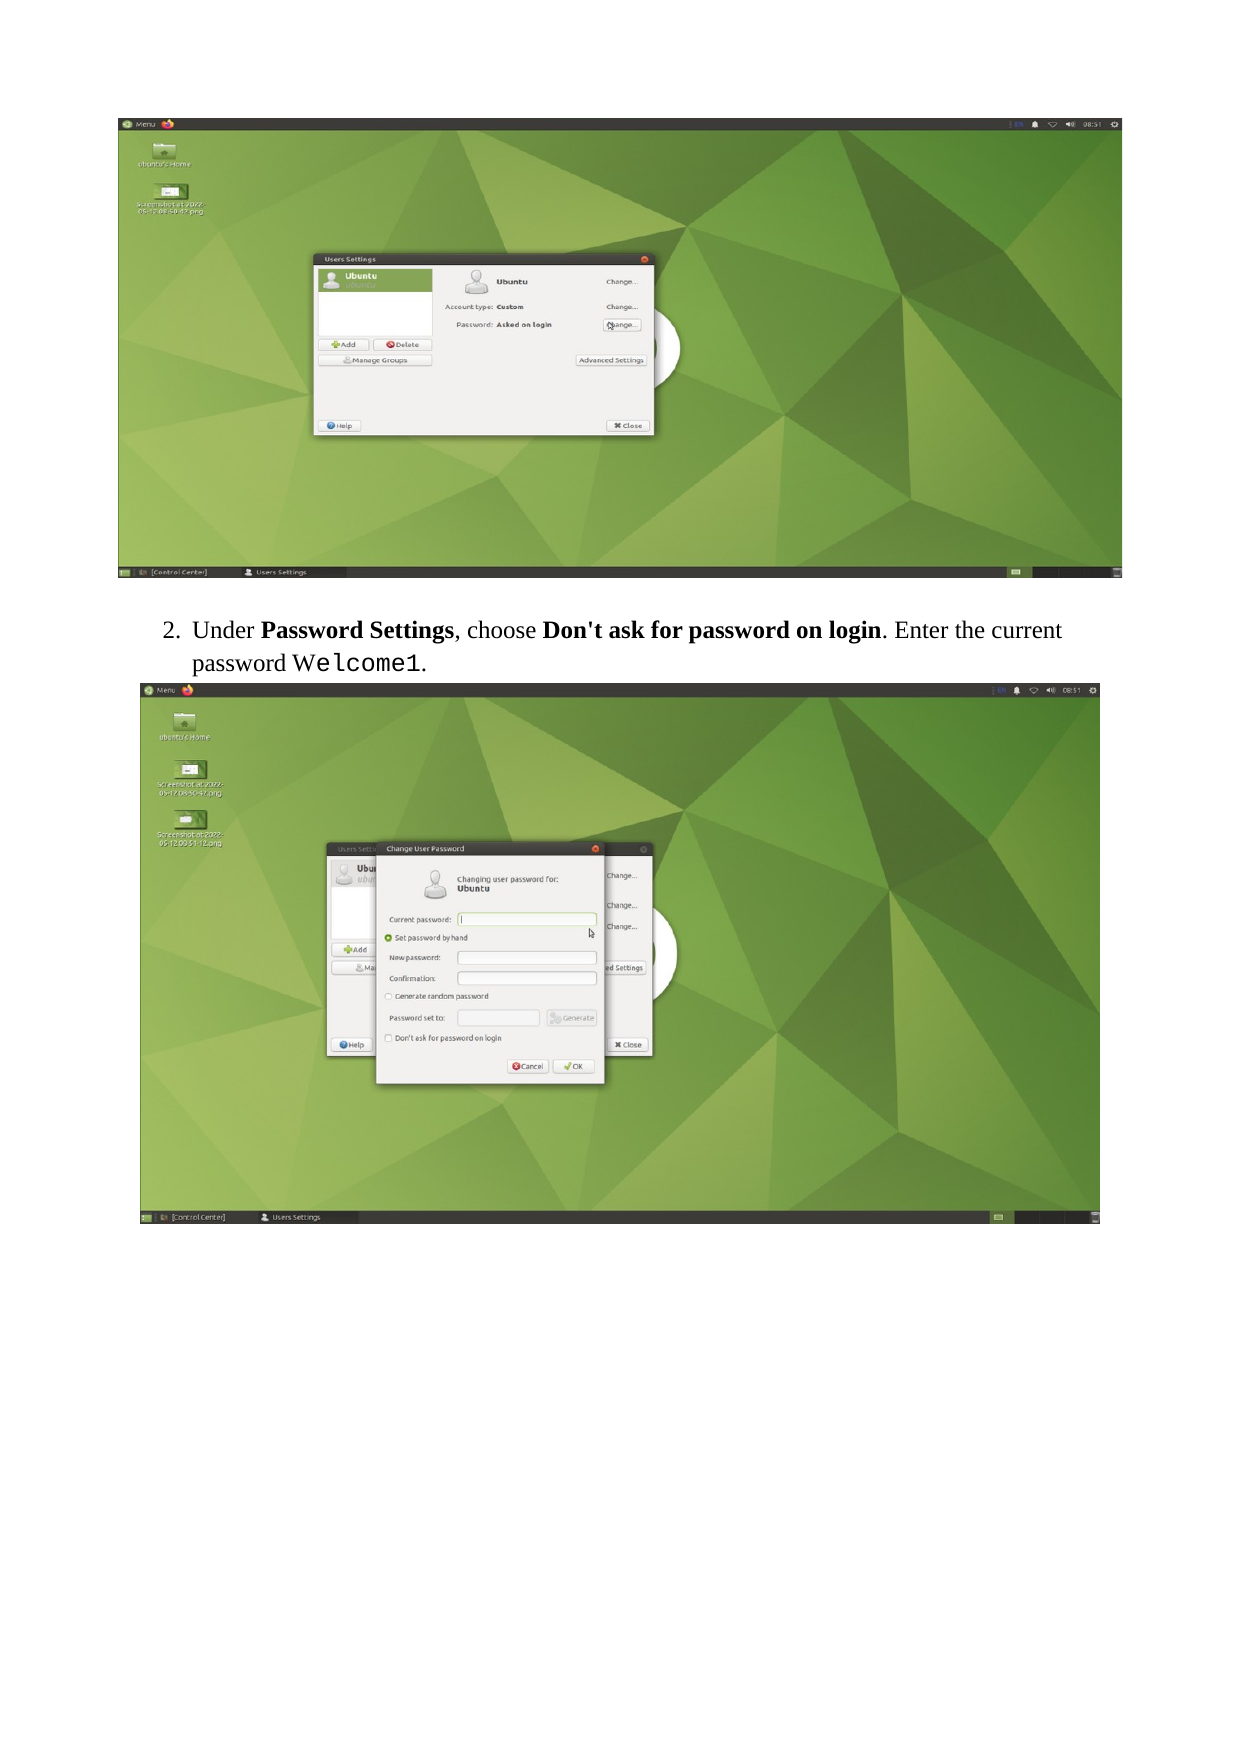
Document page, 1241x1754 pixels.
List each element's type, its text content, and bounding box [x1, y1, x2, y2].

list Under Password Settings, choose Don't ask for password on login. Enter the current password Welcome1. [162, 615, 1122, 679]
picture [140, 683, 1100, 1224]
picture [118, 118, 1123, 578]
